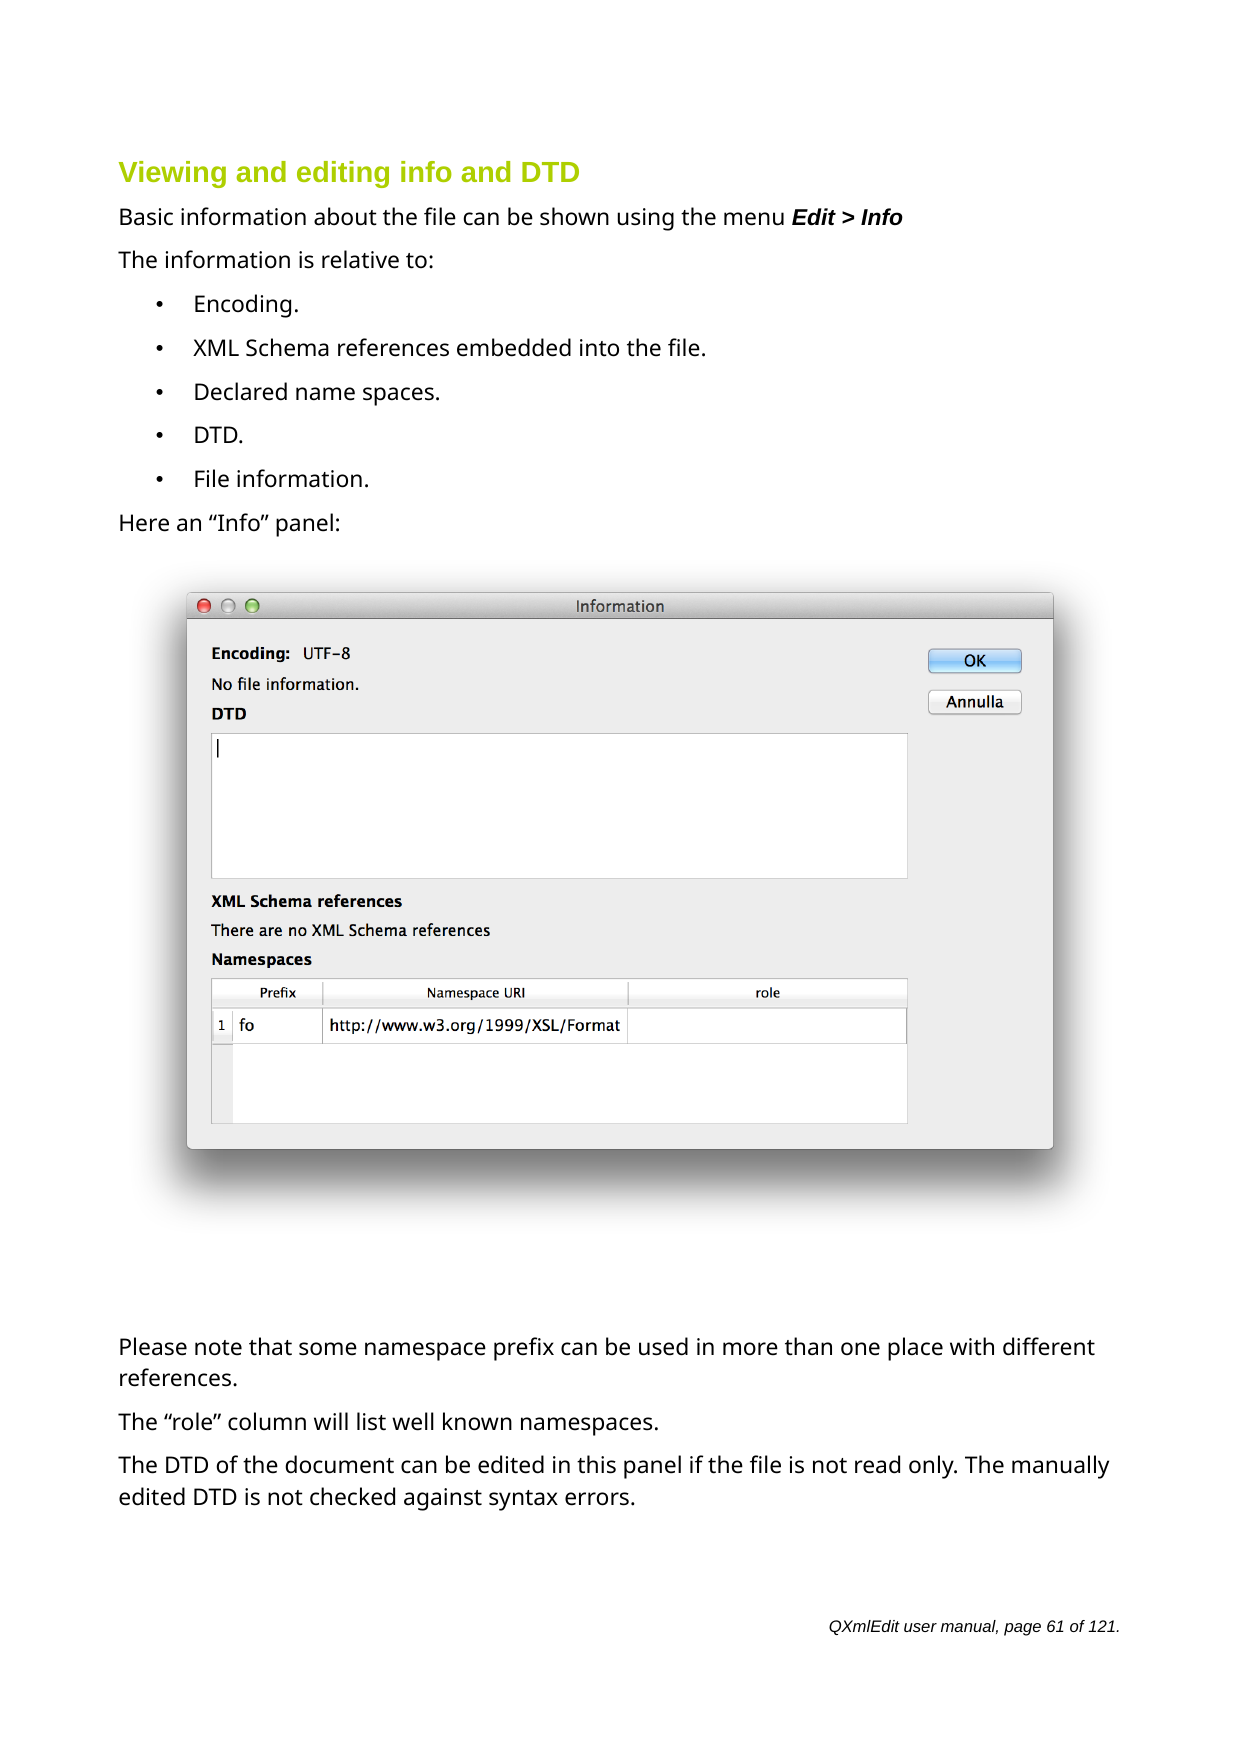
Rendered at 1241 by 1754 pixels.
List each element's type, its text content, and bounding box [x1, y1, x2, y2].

list Declared name spaces. [156, 376, 1122, 407]
text The “role” column will list well known namespaces. [118, 1406, 1122, 1437]
list DTD. [156, 419, 1122, 451]
text Here an “Info” panel: [118, 507, 1122, 538]
list Encoding. [156, 288, 1122, 319]
text The information is relative to: [118, 244, 1122, 276]
list File information. [156, 463, 1122, 494]
picture [118, 550, 1122, 1244]
list XML Schema references embedded into the file. [156, 332, 1122, 363]
text Basic information about the file can be shown using the menu Edit > Info [118, 201, 1122, 232]
text The DTD of the document can be edited in this panel if the file is not read only. The manually edited DTD is not checked against syntax errors. [118, 1449, 1122, 1512]
text Please note that some namespace prefix can be used in more than one place with different references. [118, 1331, 1122, 1393]
subtitle Viewing and editing info and DTD [118, 155, 1122, 188]
